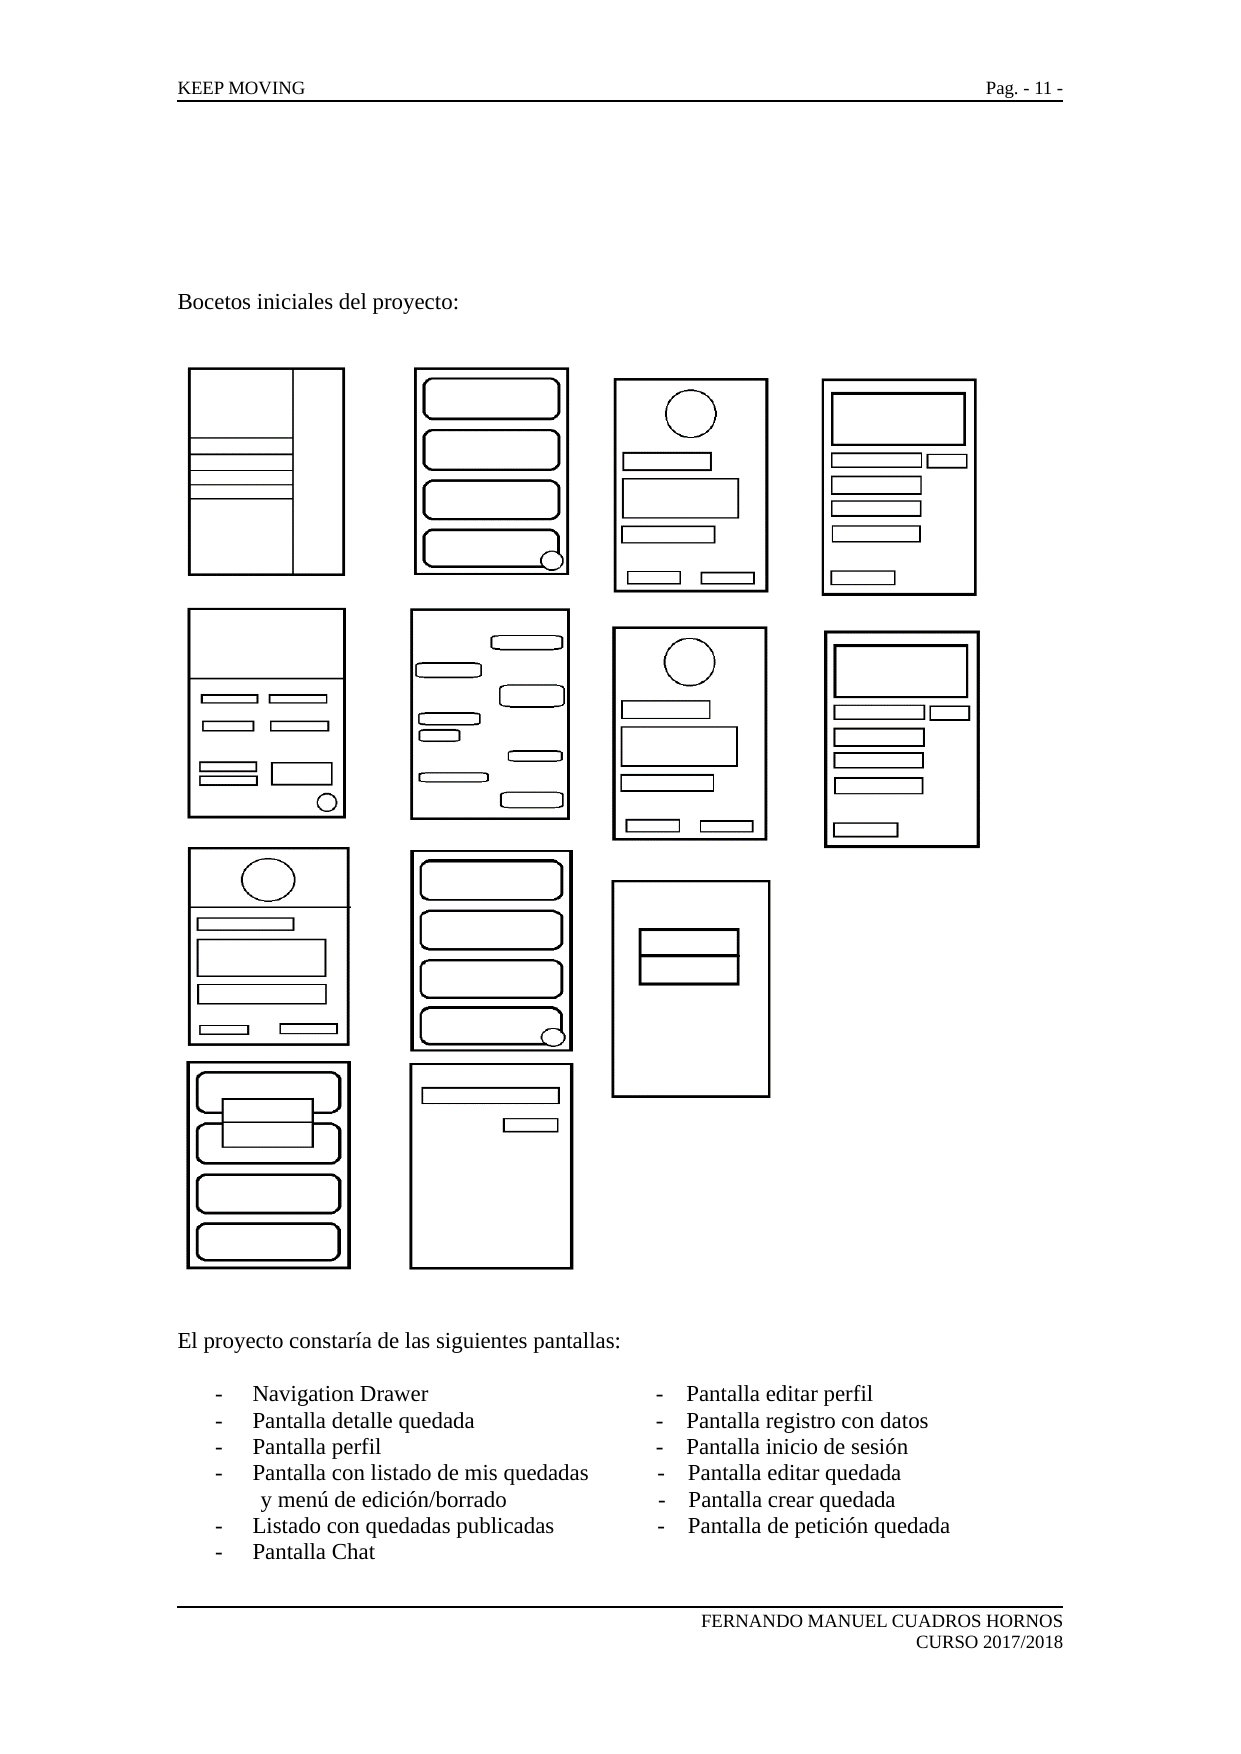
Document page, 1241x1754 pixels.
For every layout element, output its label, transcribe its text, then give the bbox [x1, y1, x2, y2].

list Pantalla perfil - Pantalla inicio de sesión [215, 1433, 1063, 1459]
list Pantalla detalle quedada - Pantalla registro con datos [215, 1407, 1063, 1433]
list Listado con quedadas publicadas - Pantalla de petición quedada [215, 1512, 1063, 1538]
text y menú de edición/borrado - Pantalla crear quedada [215, 1486, 1063, 1512]
text Bocetos iniciales del proyecto: [177, 288, 1063, 314]
list Navigation Drawer - Pantalla editar perfil [215, 1380, 1063, 1407]
list Pantalla Chat [215, 1538, 1063, 1565]
text El proyecto constaría de las siguientes pantallas: [177, 1328, 1063, 1354]
list Pantalla con listado de mis quedadas - Pantalla editar quedada [215, 1459, 1063, 1486]
